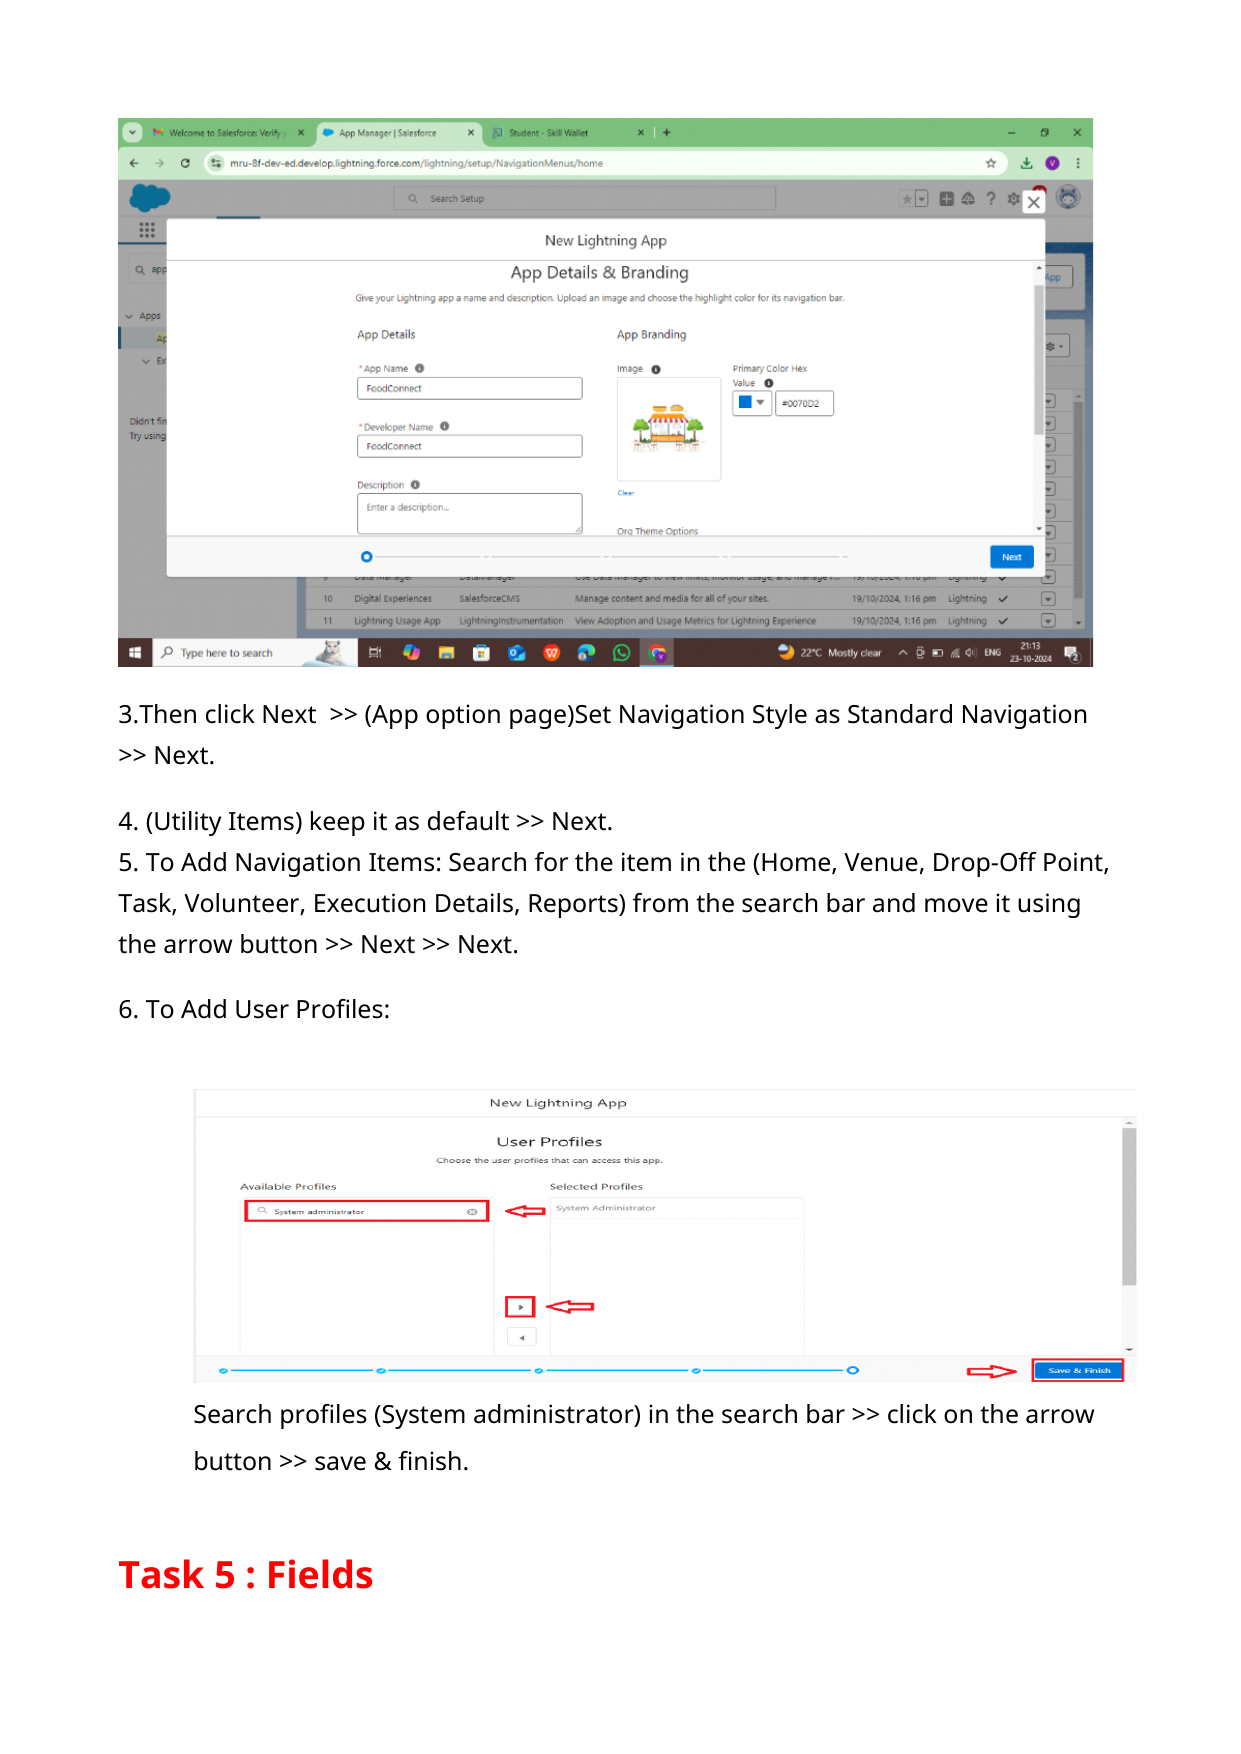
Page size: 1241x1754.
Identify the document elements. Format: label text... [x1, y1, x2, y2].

text 4. (Utility Items) keep it as default >> Next. 5. To Add Navigation Items: Search for the item in the (Home, Venue, Drop-Off Point, Task, Volunteer, Execution Details, Reports) from the search bar and move it using the arrow button >> Next >> Next. [118, 804, 1122, 960]
text Search profiles (System administrator) in the search bar >> click on the arrow button >> save & finish. [193, 1383, 1122, 1478]
text Task 5 : Fields [118, 1548, 1122, 1599]
text 3.Then click Next >> (App option page)Set Navigation Style as Standard Navigation >> Next. [118, 697, 1122, 772]
text 6. To Add User Profiles: [118, 992, 1122, 1026]
